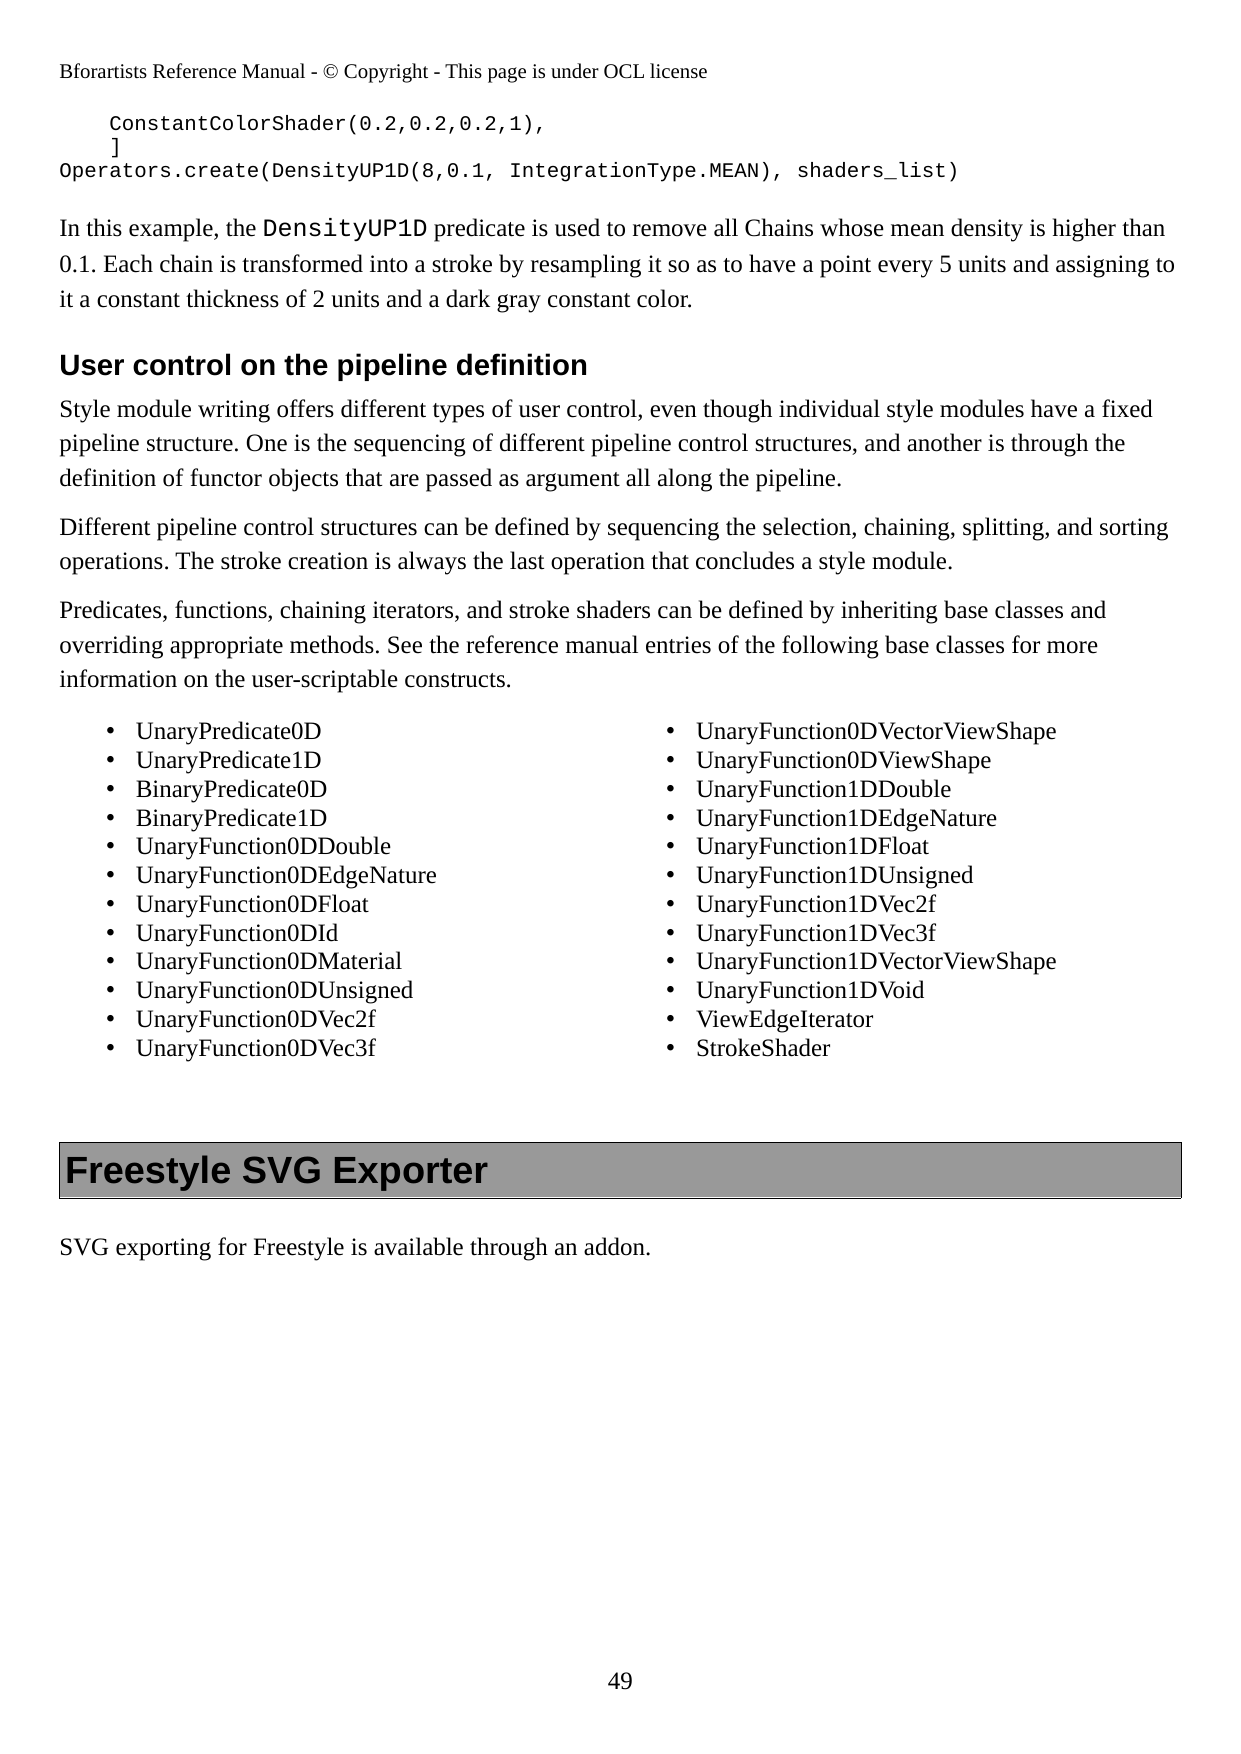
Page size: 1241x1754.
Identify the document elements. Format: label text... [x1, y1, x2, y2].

text ] [59, 136, 1181, 160]
table_header UnaryFunction0DVectorViewShape UnaryFunction0DViewShape UnaryFunction1DDouble UnaryFunction1DEdgeNature UnaryFunction1DFloat UnaryFunction1DUnsigned UnaryFunction1DVec2f UnaryFunction1DVec3f UnaryFunction1DVectorViewShape UnaryFunction1DVoid ViewEdgeIterator StrokeShader [619, 714, 1181, 1064]
text Predicates, functions, chaining iterators, and stroke shaders can be defined by inheriting base classes and overriding appropriate methods. See the reference manual entries of the following base classes for more information on the user-scriptable constructs. [59, 596, 1181, 693]
text Style module writing offers different types of user control, even though individual style modules have a fixed pipeline structure. One is the sequencing of different pipeline control structures, and another is through the definition of functor objects that are passed as argument all along the pipeline. [59, 394, 1181, 492]
table_header Freestyle SVG Exporter [60, 1143, 1181, 1197]
text Different pipeline control structures can be defined by sequencing the selection, chaining, splitting, and sorting operations. The stroke creation is always the last operation that concludes a style module. [59, 512, 1181, 575]
subtitle User control on the pipeline definition [59, 348, 1181, 381]
text In this example, the DensityUP1D predicate is used to remove all Chains whose mean density is higher than 0.1. Each chain is transformed into a stroke by resampling it so as to have a point every 5 units and assigning to it a constant thickness of 2 units and a dark gray constant color. [59, 213, 1181, 313]
text Operators.create(DensityUP1D(8,0.1, IntegrationType.MEAN), shaders_list) [59, 160, 1181, 183]
text SVG exporting for Freestyle is available through an addon. [59, 1232, 1181, 1261]
text ConstantColorShader(0.2,0.2,0.2,1), [59, 113, 1181, 136]
table_header UnaryPredicate0D UnaryPredicate1D BinaryPredicate0D BinaryPredicate1D UnaryFunction0DDouble UnaryFunction0DEdgeNature UnaryFunction0DFloat UnaryFunction0DId UnaryFunction0DMaterial UnaryFunction0DUnsigned UnaryFunction0DVec2f UnaryFunction0DVec3f [59, 714, 619, 1064]
